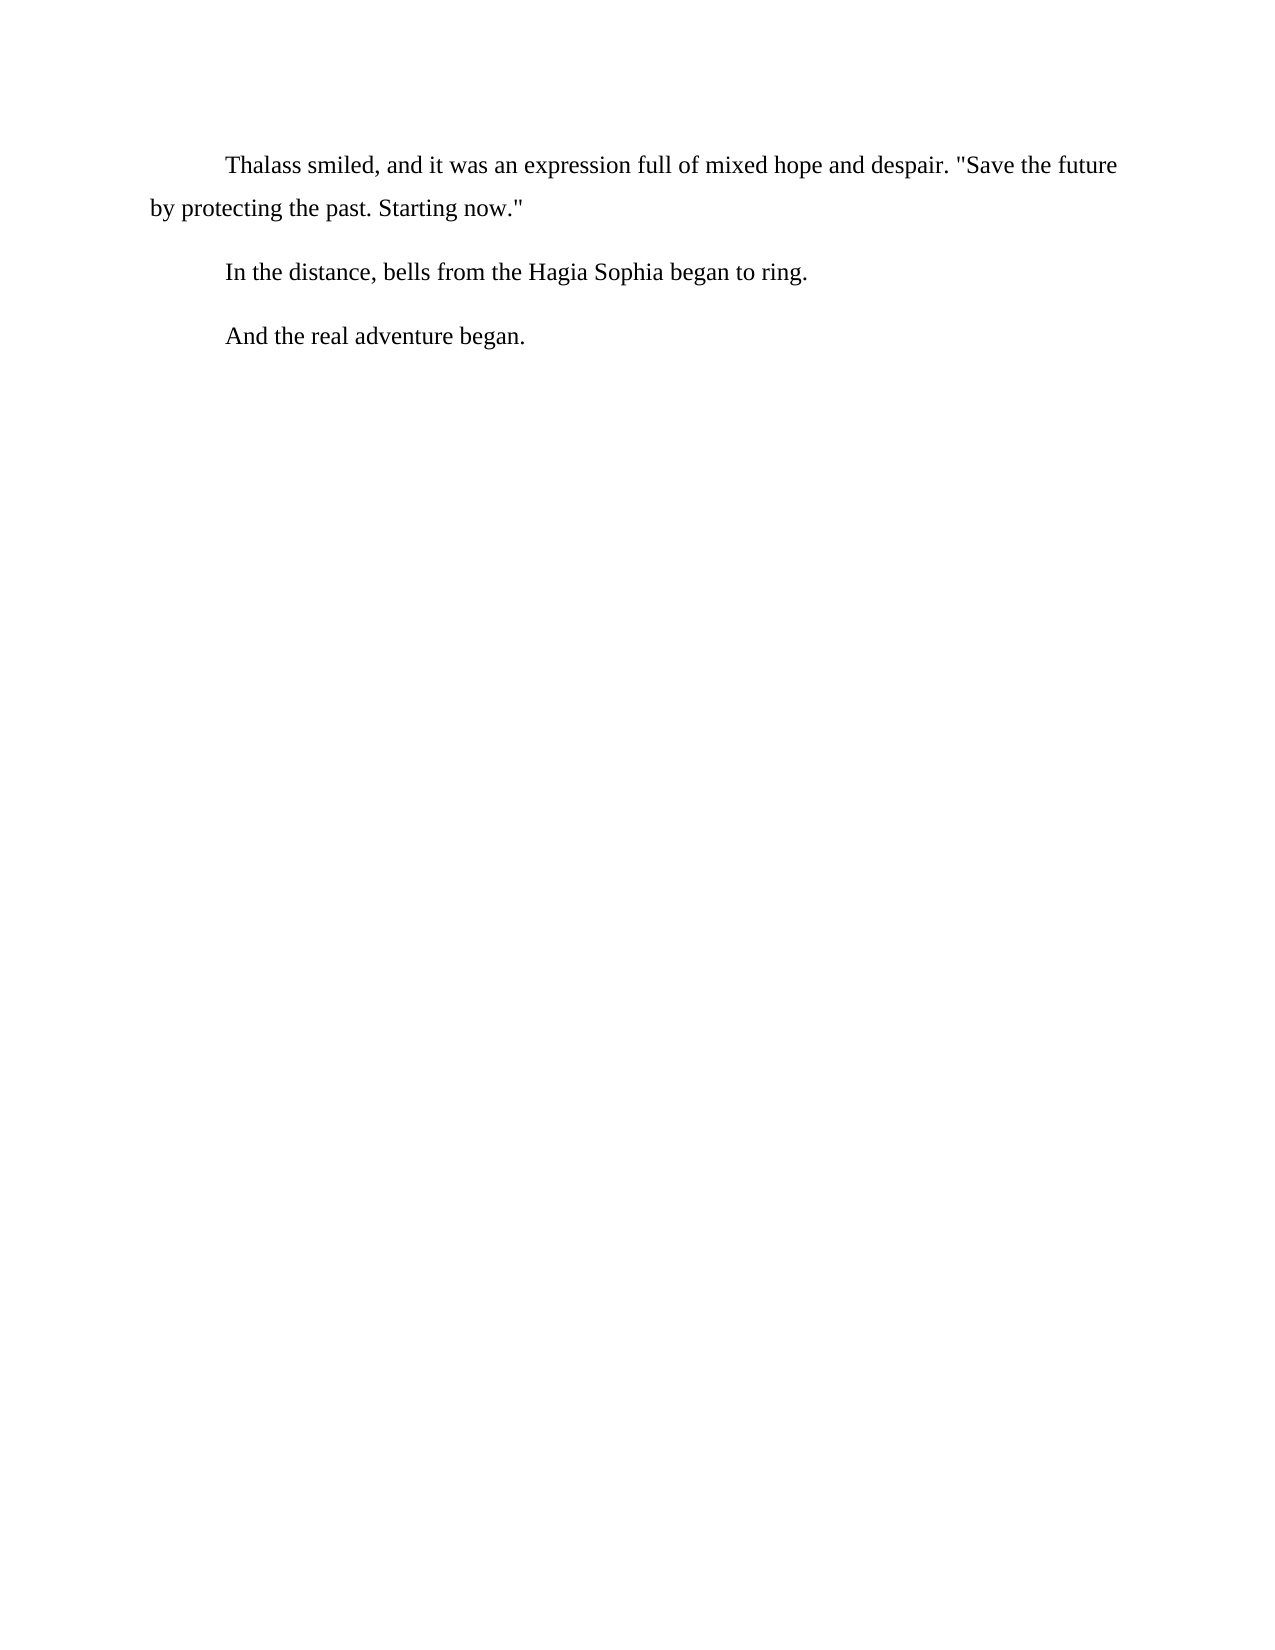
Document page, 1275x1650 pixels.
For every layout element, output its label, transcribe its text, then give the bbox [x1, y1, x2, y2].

text In the distance, bells from the Hagia Sophia began to ring. [150, 257, 1125, 286]
text And the real adventure began. [150, 321, 1125, 350]
text Thalass smiled, and it was an expression full of mixed hope and despair. "Save the future by protecting the past. Starting now." [150, 150, 1125, 222]
